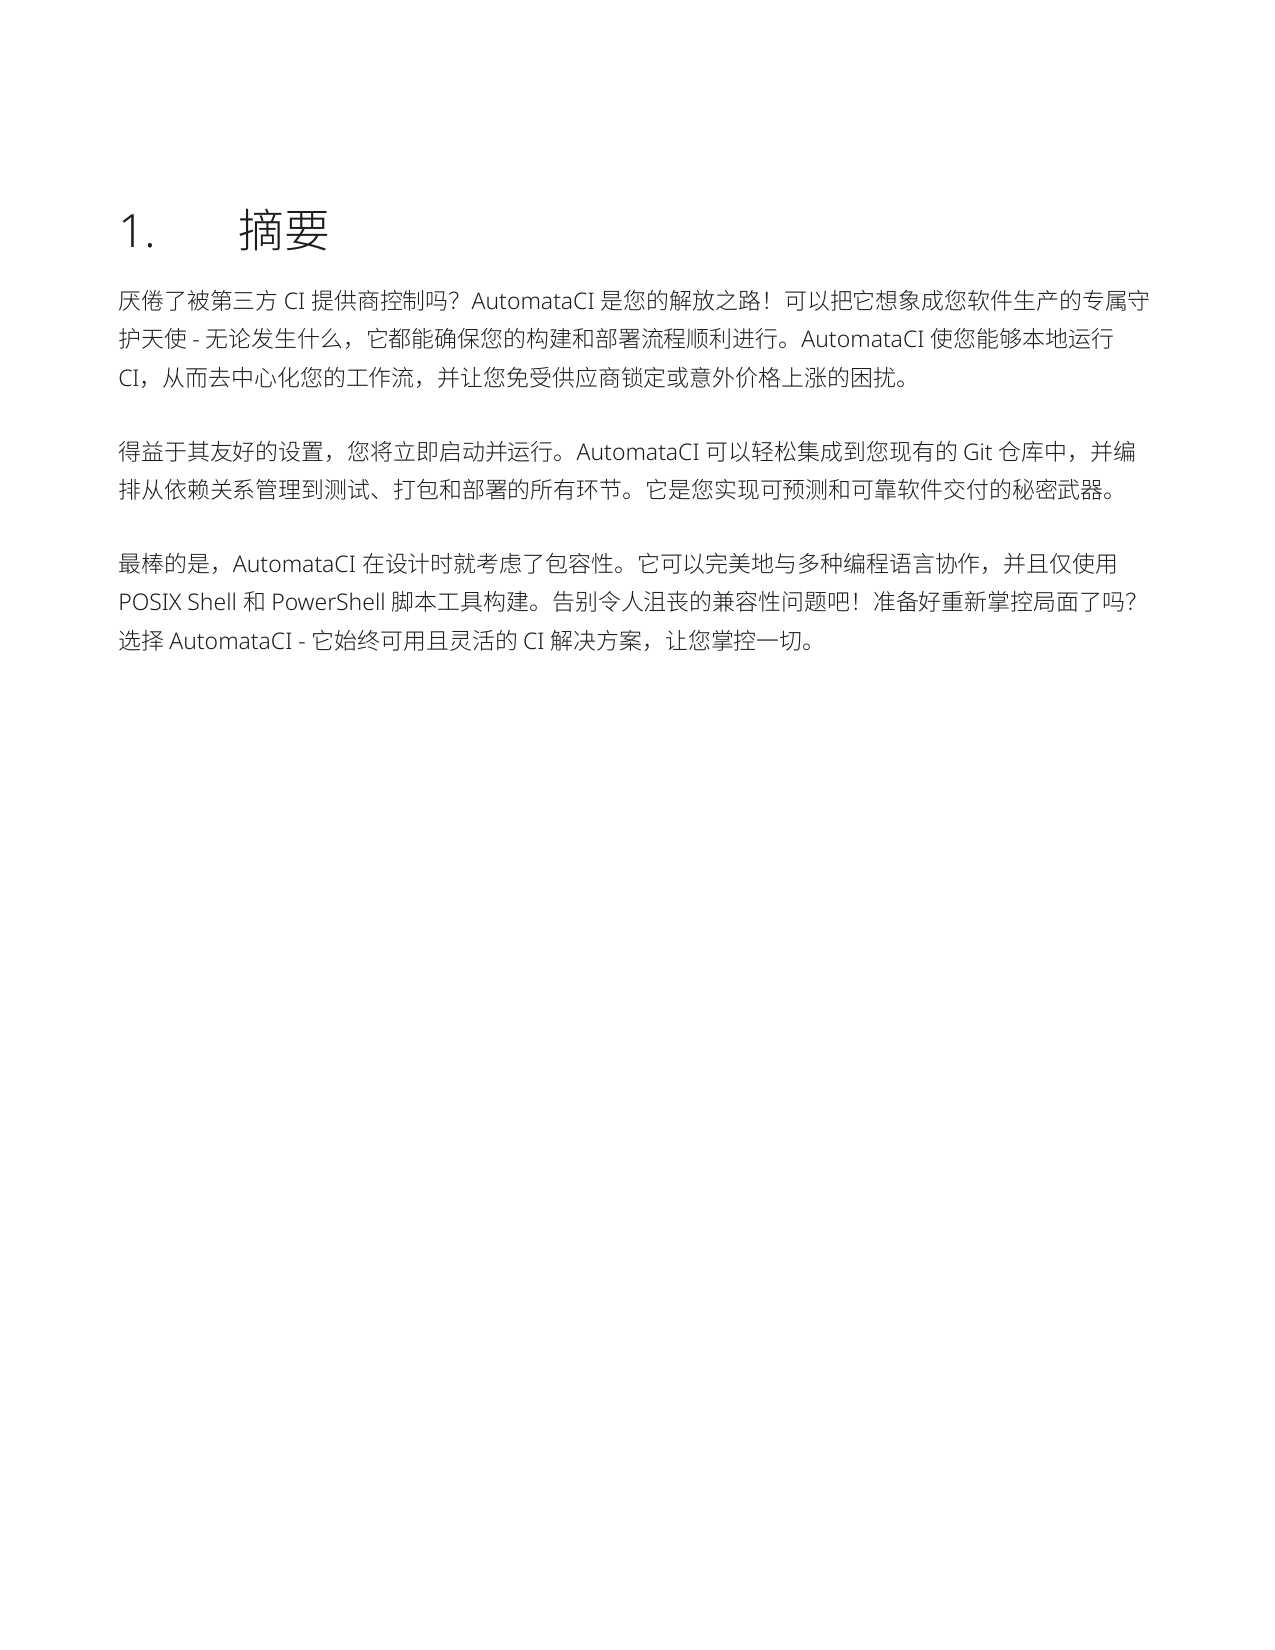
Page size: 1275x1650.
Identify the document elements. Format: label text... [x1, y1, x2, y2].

subtitle 摘要 [118, 194, 1157, 261]
text 厌倦了被第三方 CI 提供商控制吗？AutomataCI 是您的解放之路！可以把它想象成您软件生产的专属守护天使 - 无论发生什么，它都能确保您的构建和部署流程顺利进行。AutomataCI 使您能够本地运行 CI，从而去中心化您的工作流，并让您免受供应商锁定或意外价格上涨的困扰。 [118, 283, 1157, 393]
text 得益于其友好的设置，您将立即启动并运行。AutomataCI 可以轻松集成到您现有的 Git 仓库中，并编排从依赖关系管理到测试、打包和部署的所有环节。它是您实现可预测和可靠软件交付的秘密武器。 [118, 434, 1157, 505]
text 最棒的是，AutomataCI 在设计时就考虑了包容性。它可以完美地与多种编程语言协作，并且仅使用 POSIX Shell 和 PowerShell 脚本工具构建。告别令人沮丧的兼容性问题吧！准备好重新掌控局面了吗？选择 AutomataCI - 它始终可用且灵活的 CI 解决方案，让您掌控一切。 [118, 546, 1157, 656]
